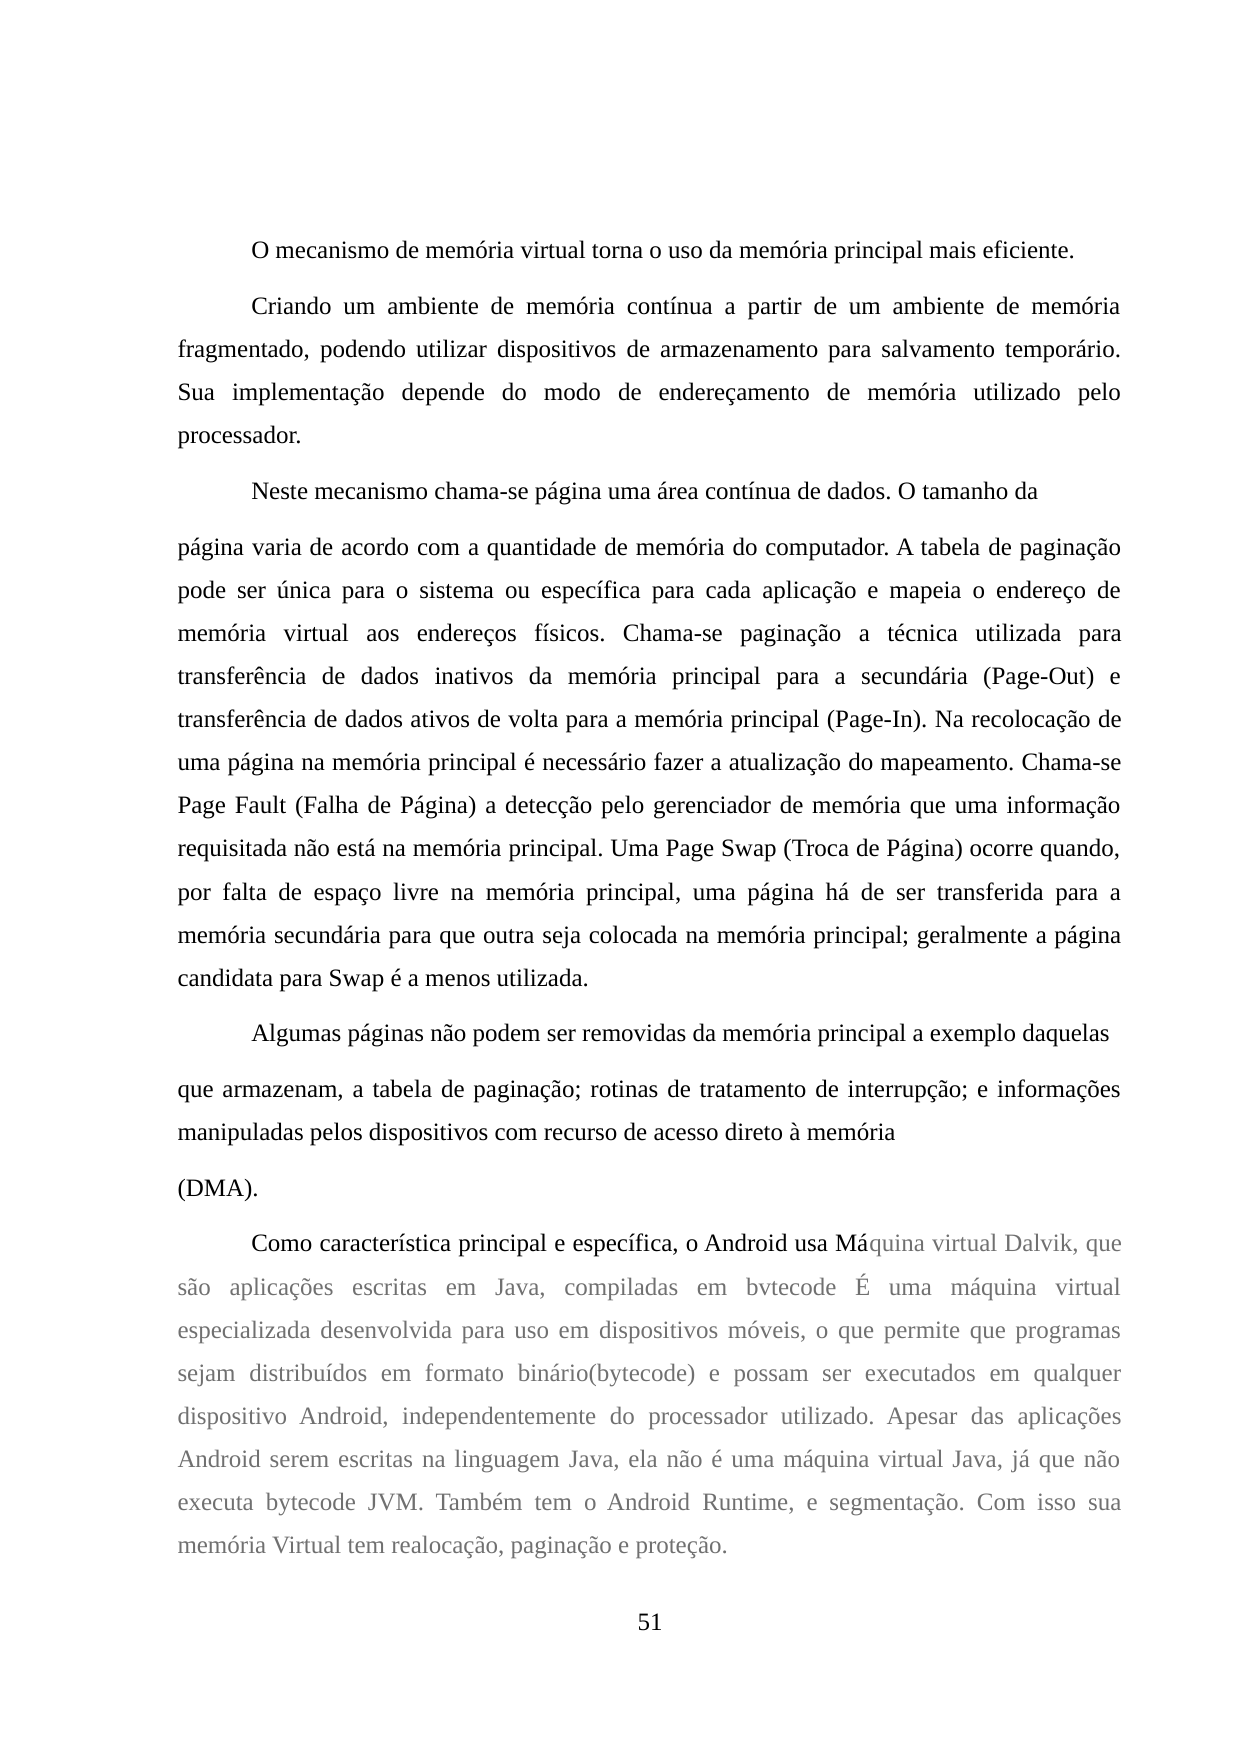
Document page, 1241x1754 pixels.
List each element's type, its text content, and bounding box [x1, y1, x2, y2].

text Criando um ambiente de memória contínua a partir de um ambiente de memória fragmentado, podendo utilizar dispositivos de armazenamento para salvamento temporário. Sua implementação depende do modo de endereçamento de memória utilizado pelo processador. [177, 291, 1122, 449]
text (DMA). [177, 1173, 1122, 1202]
text que armazenam, a tabela de paginação; rotinas de tratamento de interrupção; e informações manipuladas pelos dispositivos com recurso de acesso direto à memória [177, 1074, 1122, 1146]
text Neste mecanismo chama-se página uma área contínua de dados. O tamanho da [177, 476, 1122, 505]
text O mecanismo de memória virtual torna o uso da memória principal mais eficiente. [177, 235, 1122, 264]
text Como característica principal e específica, o Android usa Máquina virtual Dalvik, que são aplicações escritas em Java, compiladas em bvtecode É uma máquina virtual especializada desenvolvida para uso em dispositivos móveis, o que permite que programas sejam distribuídos em formato binário(bytecode) e possam ser executados em qualquer dispositivo Android, independentemente do processador utilizado. Apesar das aplicações Android serem escritas na linguagem Java, ela não é uma máquina virtual Java, já que não executa bytecode JVM. Também tem o Android Runtime, e segmentação. Com isso sua memória Virtual tem realocação, paginação e proteção. [177, 1228, 1122, 1559]
text Algumas páginas não podem ser removidas da memória principal a exemplo daquelas [177, 1018, 1122, 1047]
text página varia de acordo com a quantidade de memória do computador. A tabela de paginação pode ser única para o sistema ou específica para cada aplicação e mapeia o endereço de memória virtual aos endereços físicos. Chama-se paginação a técnica utilizada para transferência de dados inativos da memória principal para a secundária (Page-Out) e transferência de dados ativos de volta para a memória principal (Page-In). Na recolocação de uma página na memória principal é necessário fazer a atualização do mapeamento. Chama-se Page Fault (Falha de Página) a detecção pelo gerenciador de memória que uma informação requisitada não está na memória principal. Uma Page Swap (Troca de Página) ocorre quando, por falta de espaço livre na memória principal, uma página há de ser transferida para a memória secundária para que outra seja colocada na memória principal; geralmente a página candidata para Swap é a menos utilizada. [177, 532, 1122, 992]
